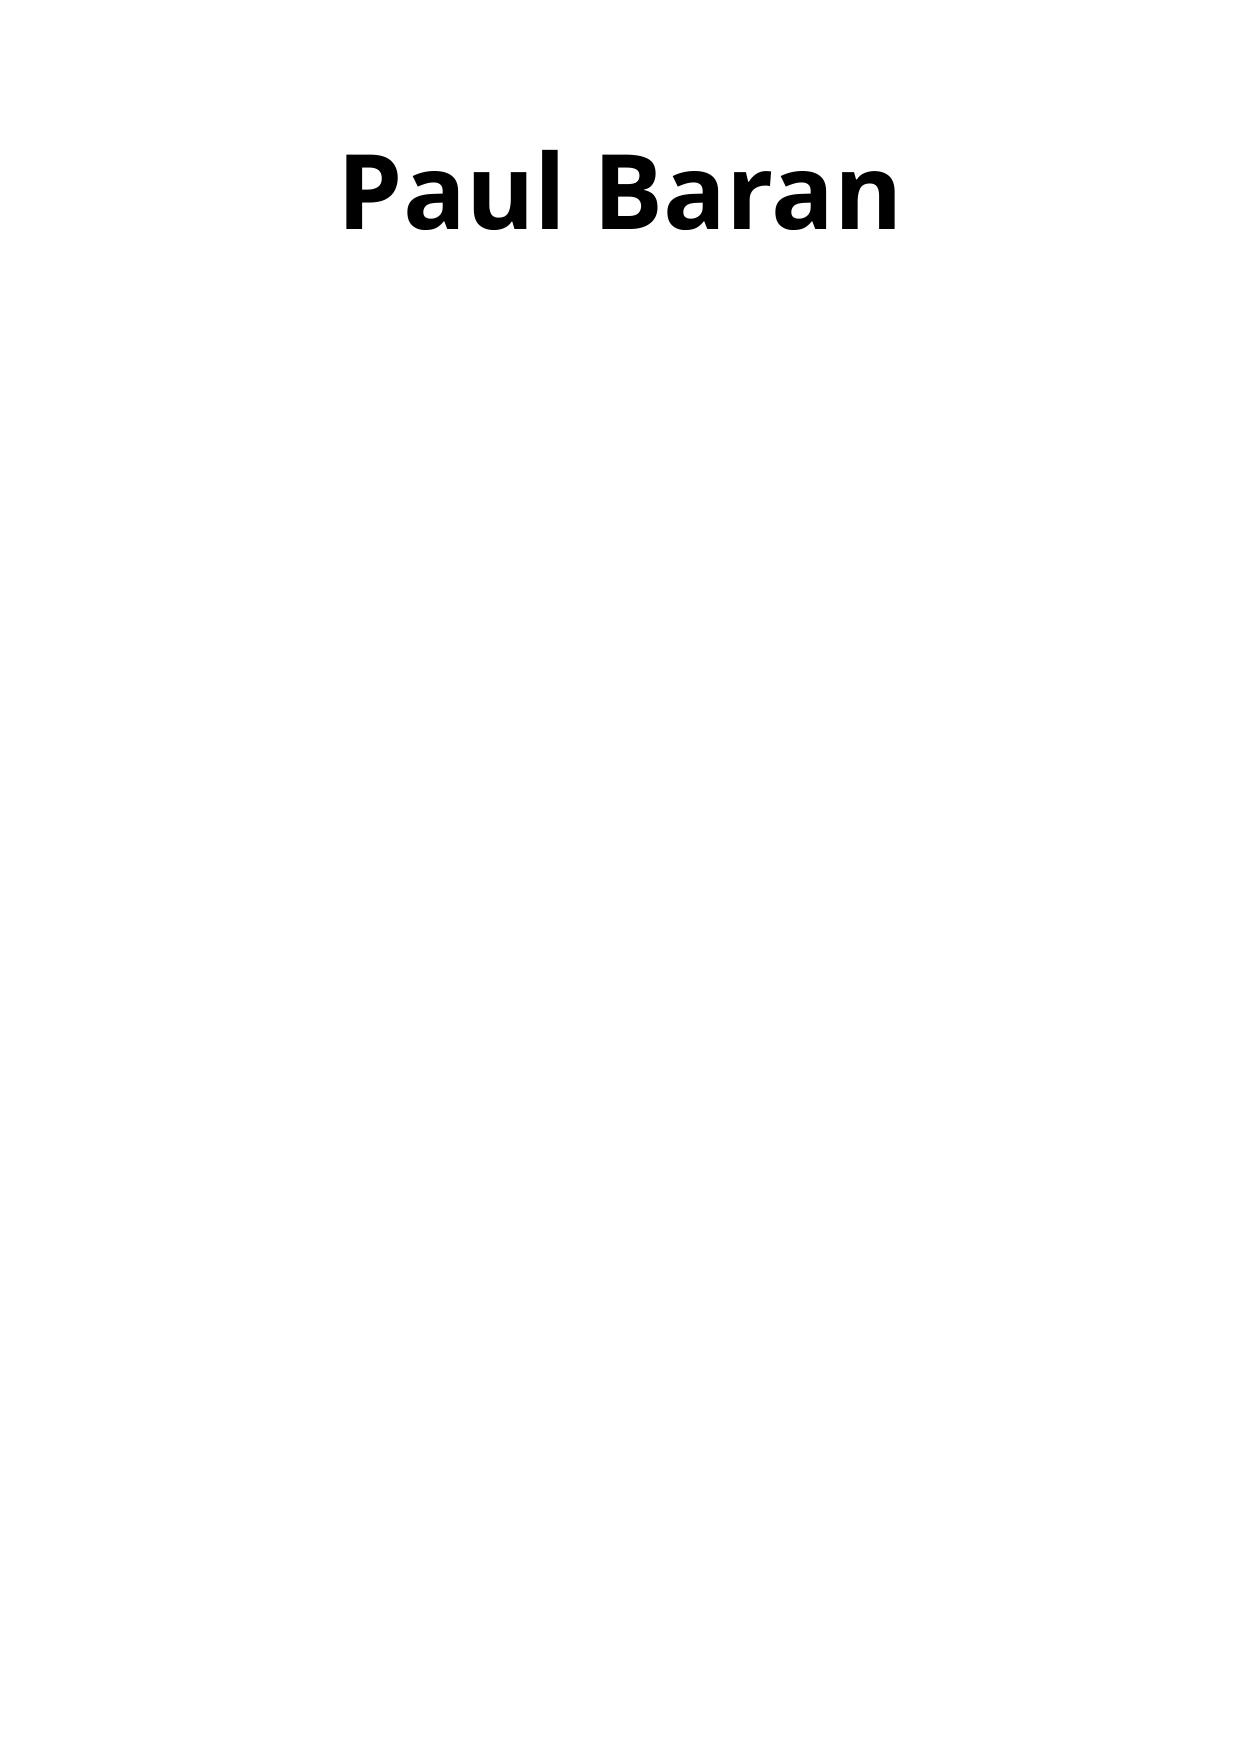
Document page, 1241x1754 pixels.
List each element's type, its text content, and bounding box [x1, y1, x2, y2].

text Paul Baran [118, 118, 1122, 260]
